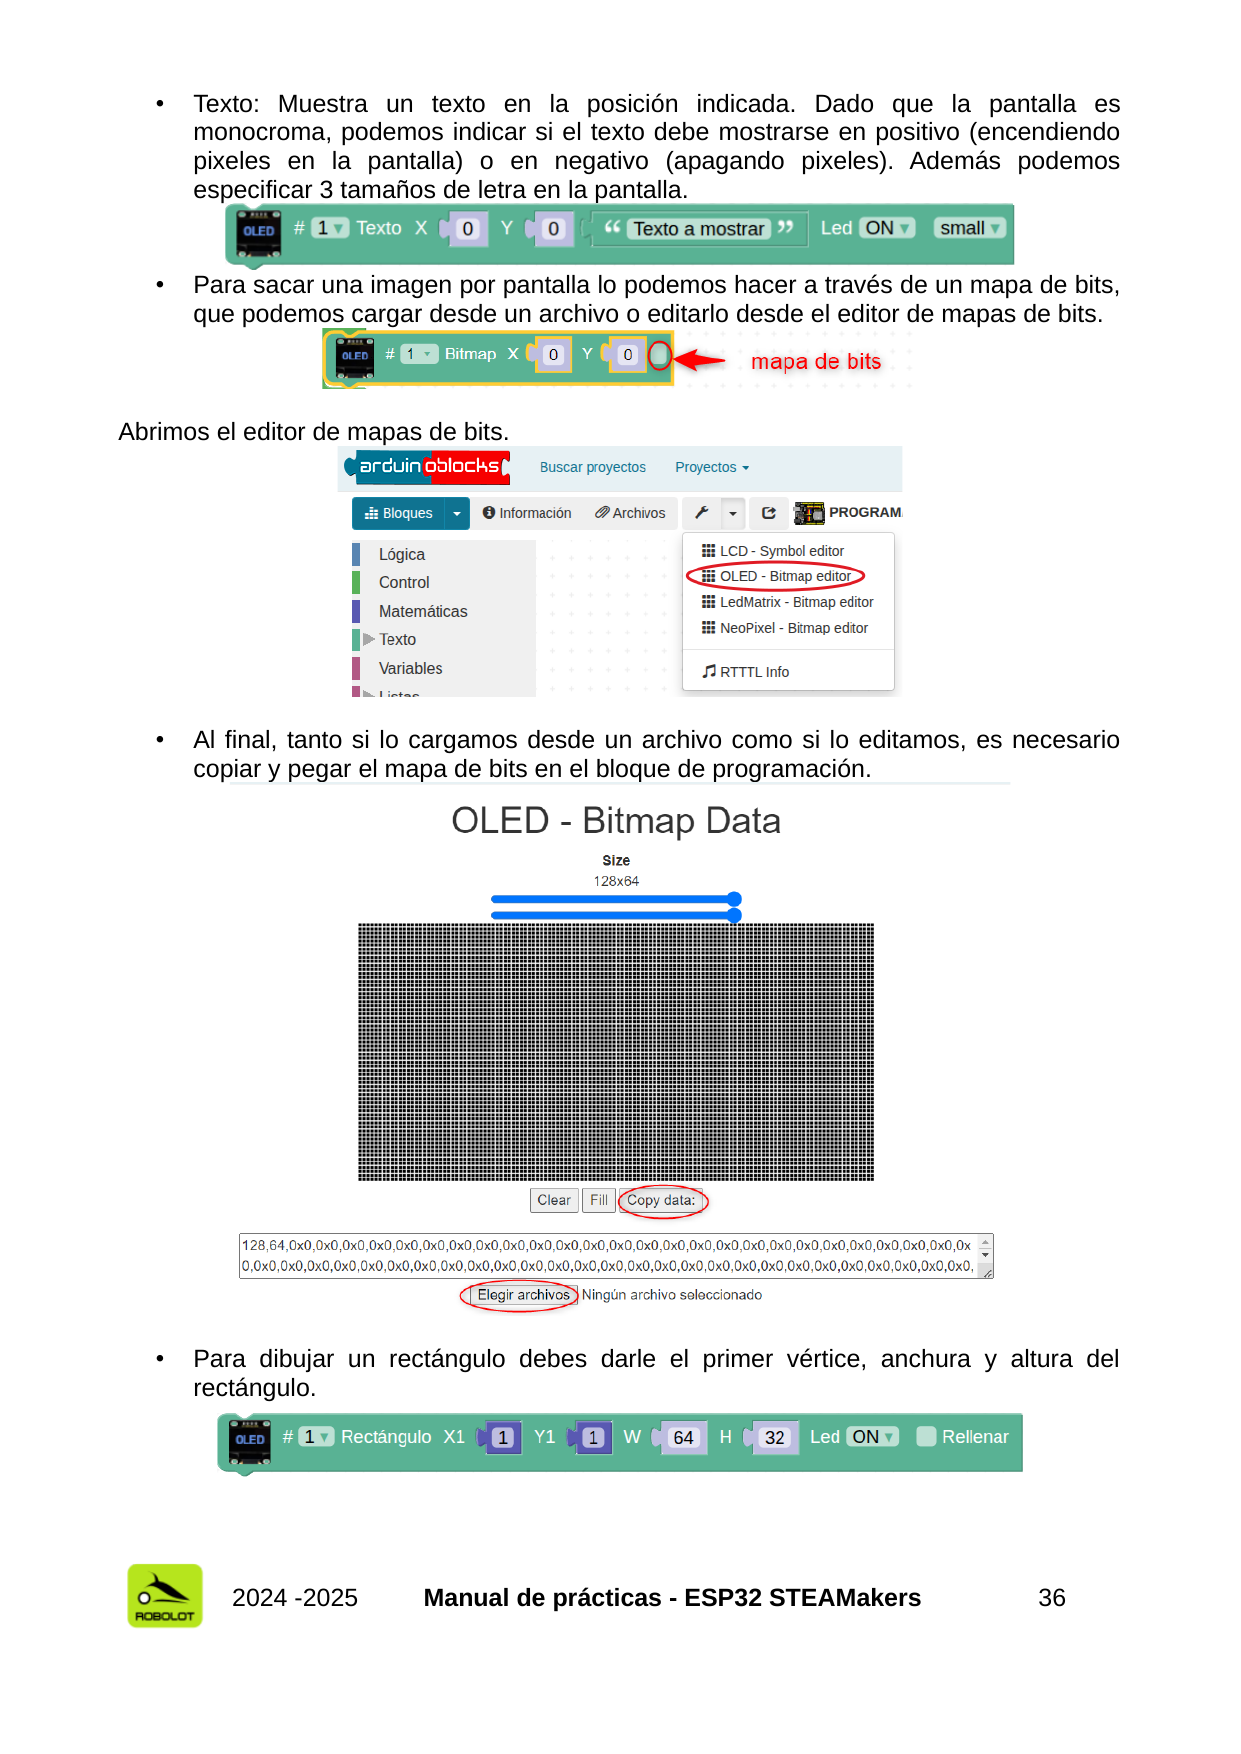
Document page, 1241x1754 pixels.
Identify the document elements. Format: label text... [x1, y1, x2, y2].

list Texto: Muestra un texto en la posición indicada. Dado que la pantalla es monocroma, podemos indicar si el texto debe mostrarse en positivo (encendiendo pixeles en la pantalla) o en negativo (apagando pixeles). Además podemos especificar 3 tamaños de letra en la pantalla. [156, 88, 1122, 204]
picture [229, 782, 1011, 1316]
list Para dibujar un rectángulo debes darle el primer vértice, anchura y altura del rectángulo. [156, 1344, 1122, 1402]
picture [126, 1563, 205, 1631]
list Para sacar una imagen por pantalla lo podemos hacer a través de un mapa de bits, que podemos cargar desde un archivo o editarlo desde el editor de mapas de bits. [156, 204, 1122, 328]
picture [225, 203, 1015, 271]
picture [337, 446, 903, 697]
picture [217, 1413, 1023, 1477]
text Abrimos el editor de mapas de bits. [118, 417, 1122, 446]
list Al final, tanto si lo cargamos desde un archivo como si lo editamos, es necesario copiar y pegar el mapa de bits en el bloque de programación. [156, 725, 1122, 783]
picture [322, 328, 918, 389]
